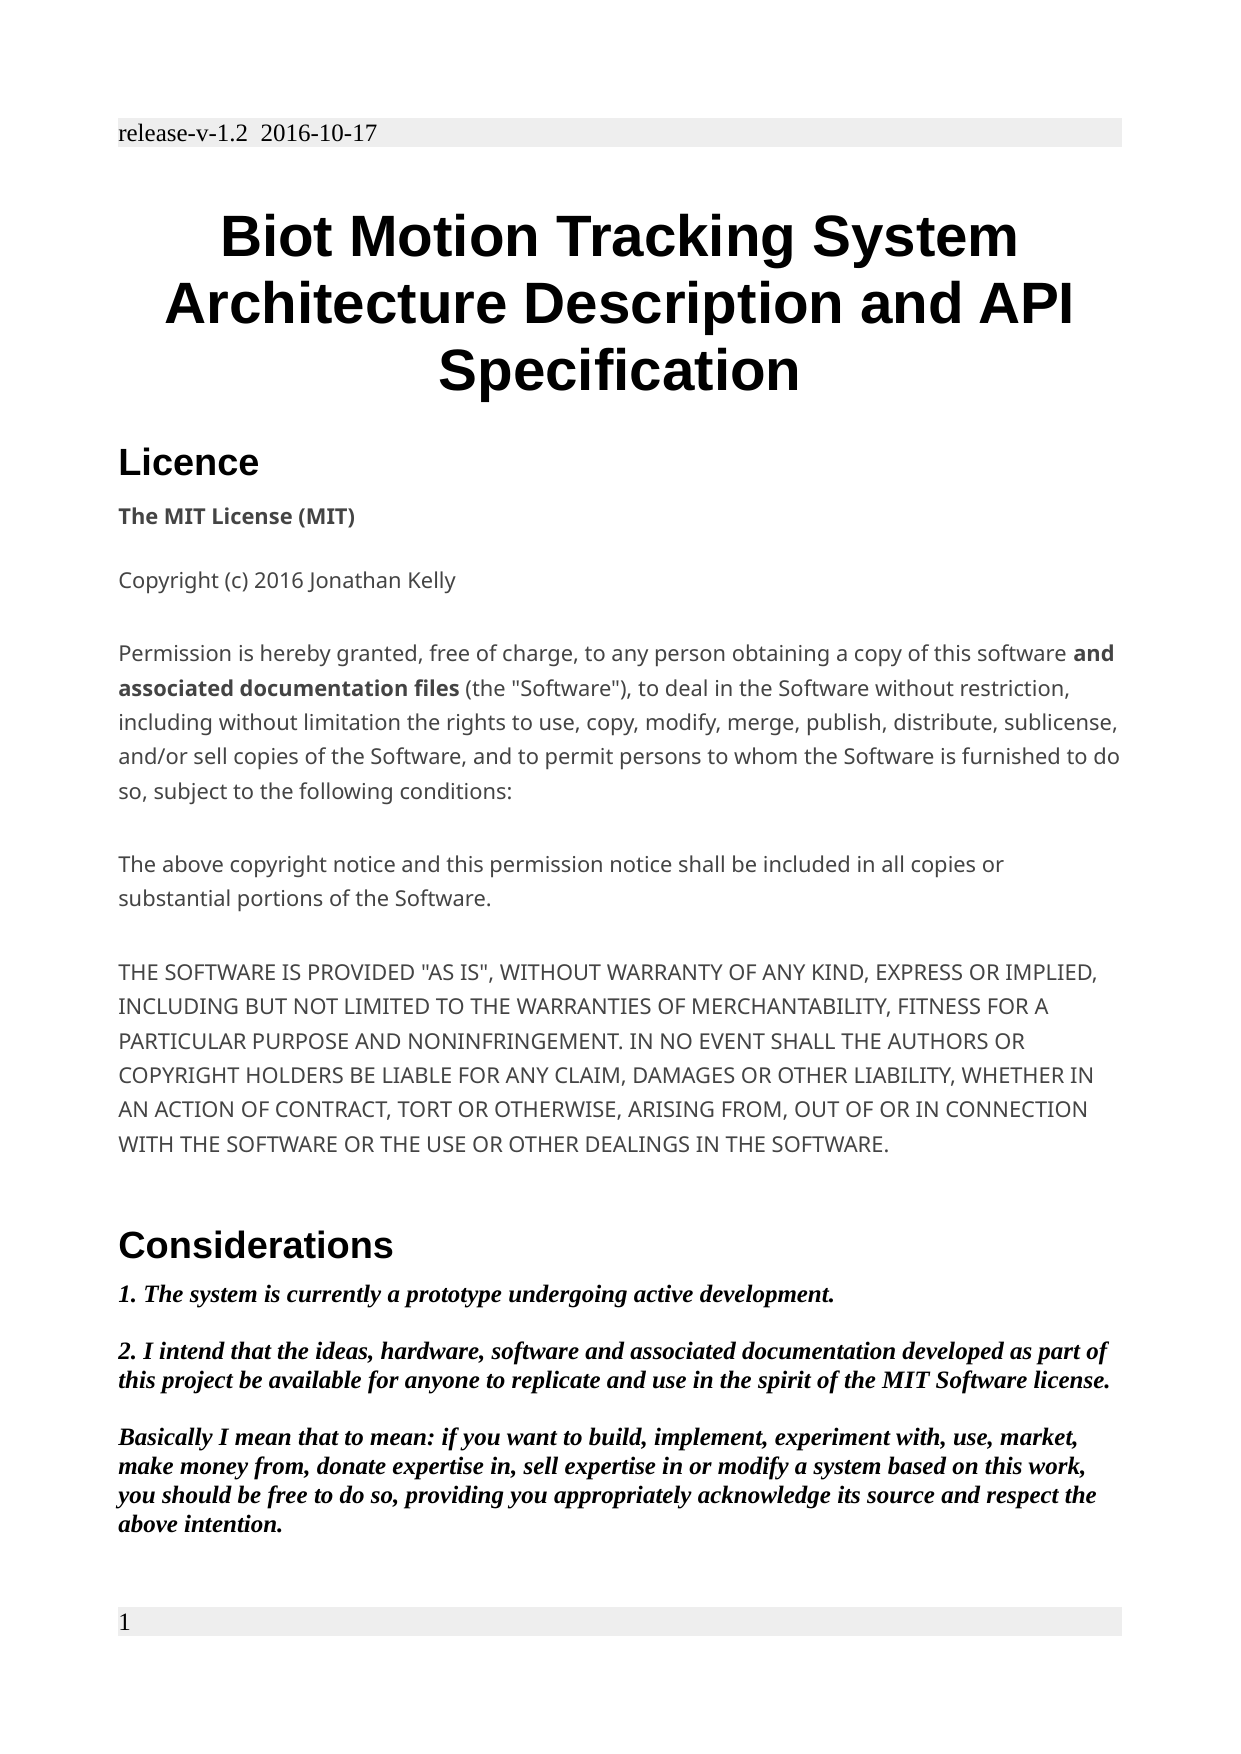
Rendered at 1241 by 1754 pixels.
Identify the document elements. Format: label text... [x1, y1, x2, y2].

text THE SOFTWARE IS PROVIDED "AS IS", WITHOUT WARRANTY OF ANY KIND, EXPRESS OR IMPLIED, INCLUDING BUT NOT LIMITED TO THE WARRANTIES OF MERCHANTABILITY, FITNESS FOR A PARTICULAR PURPOSE AND NONINFRINGEMENT. IN NO EVENT SHALL THE AUTHORS OR COPYRIGHT HOLDERS BE LIABLE FOR ANY CLAIM, DAMAGES OR OTHER LIABILITY, WHETHER IN AN ACTION OF CONTRACT, TORT OR OTHERWISE, ARISING FROM, OUT OF OR IN CONNECTION WITH THE SOFTWARE OR THE USE OR OTHER DEALINGS IN THE SOFTWARE. [118, 952, 1122, 1158]
subtitle Considerations [118, 1223, 1122, 1266]
text Basically I mean that to mean: if you want to build, implement, experiment with, use, market, make money from, donate expertise in, sell expertise in or modify a system based on this work, you should be free to do so, providing you appropriately acknowledge its source and respect the above intention. [118, 1422, 1122, 1537]
subtitle Licence [118, 440, 1122, 484]
text Permission is hereby granted, free of charge, to any person obtaining a copy of this software and associated documentation files (the "Software"), to deal in the Software without restriction, including without limitation the rights to use, copy, modify, merge, publish, distribute, sublicense, and/or sell copies of the Software, and to permit persons to whom the Software is furnished to do so, subject to the following conditions: [118, 633, 1122, 805]
text The above copyright notice and this permission notice shall be included in all copies or substantial portions of the Software. [118, 844, 1122, 913]
text 2. I intend that the ideas, hardware, software and associated documentation developed as part of this project be available for anyone to replicate and use in the spirit of the MIT Software license. [118, 1336, 1122, 1394]
text 1. The system is currently a prototype undergoing active development. [118, 1279, 1122, 1307]
text Copyright (c) 2016 Jonathan Kelly [118, 560, 1122, 594]
text The MIT License (MIT) [118, 496, 1122, 531]
title Biot Motion Tracking System Architecture Description and API Specification [118, 201, 1122, 403]
